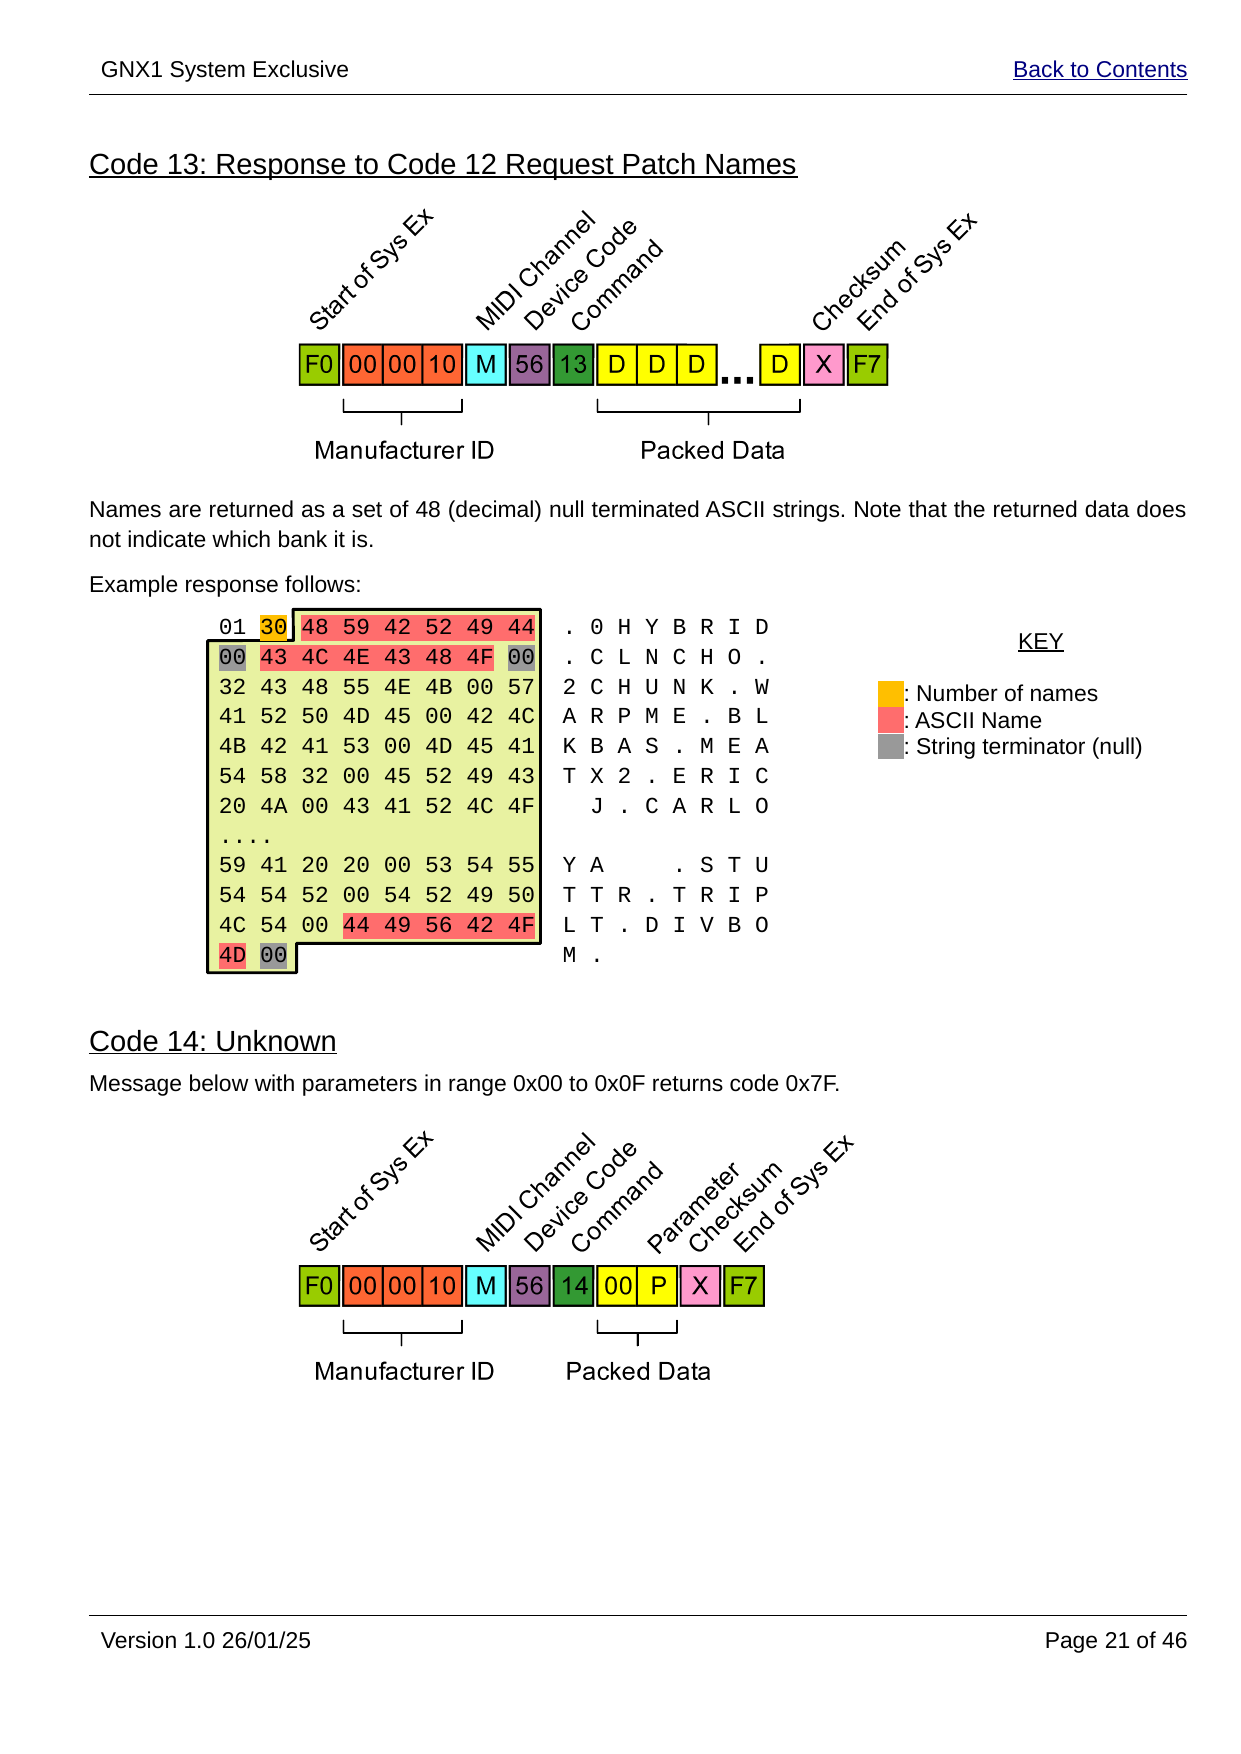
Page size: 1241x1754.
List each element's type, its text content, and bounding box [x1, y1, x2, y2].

text 4C 54 00 44 49 56 42 4F L T . D I V B O [542, 913, 1187, 939]
text 54 54 52 00 54 52 49 50 T T R . T R I P [542, 883, 1187, 909]
text 4D 00 M . [299, 943, 1187, 969]
text 41 52 50 4D 45 00 42 4C A R P M E . B L [542, 705, 1187, 731]
text 01 30 48 59 42 52 49 44 . 0 H Y B R I D [542, 615, 1187, 641]
text 59 41 20 20 00 53 54 55 Y A . S T U [542, 854, 1187, 880]
text Message below with parameters in range 0x00 to 0x0F returns code 0x7F. [89, 1069, 1187, 1096]
text 00 43 4C 4E 43 48 4F 00 . C L N C H O . [542, 645, 1187, 671]
subtitle Code 13: Response to Code 12 Request Patch Names [89, 147, 1187, 181]
subtitle Code 14: Unknown [89, 1023, 1187, 1057]
text Example response follows: [89, 571, 1187, 597]
picture [298, 1129, 978, 1386]
text Names are returned as a set of 48 (decimal) null terminated ASCII strings. Note that the returned data does not indicate which bank it is. [89, 193, 1187, 552]
text 20 4A 00 43 41 52 4C 4F J . C A R L O [542, 794, 1187, 820]
text 54 58 32 00 45 52 49 43 T X 2 . E R I C [542, 764, 1187, 790]
text 32 43 48 55 4E 4B 00 57 2 C H U N K . W [542, 675, 1187, 701]
text .... [542, 824, 1187, 850]
text 4B 42 41 53 00 4D 45 41 K B A S . M E A [542, 734, 1187, 761]
text 01 30 48 59 42 52 49 44 . 0 H Y B R I D [219, 615, 291, 639]
picture [298, 208, 978, 465]
